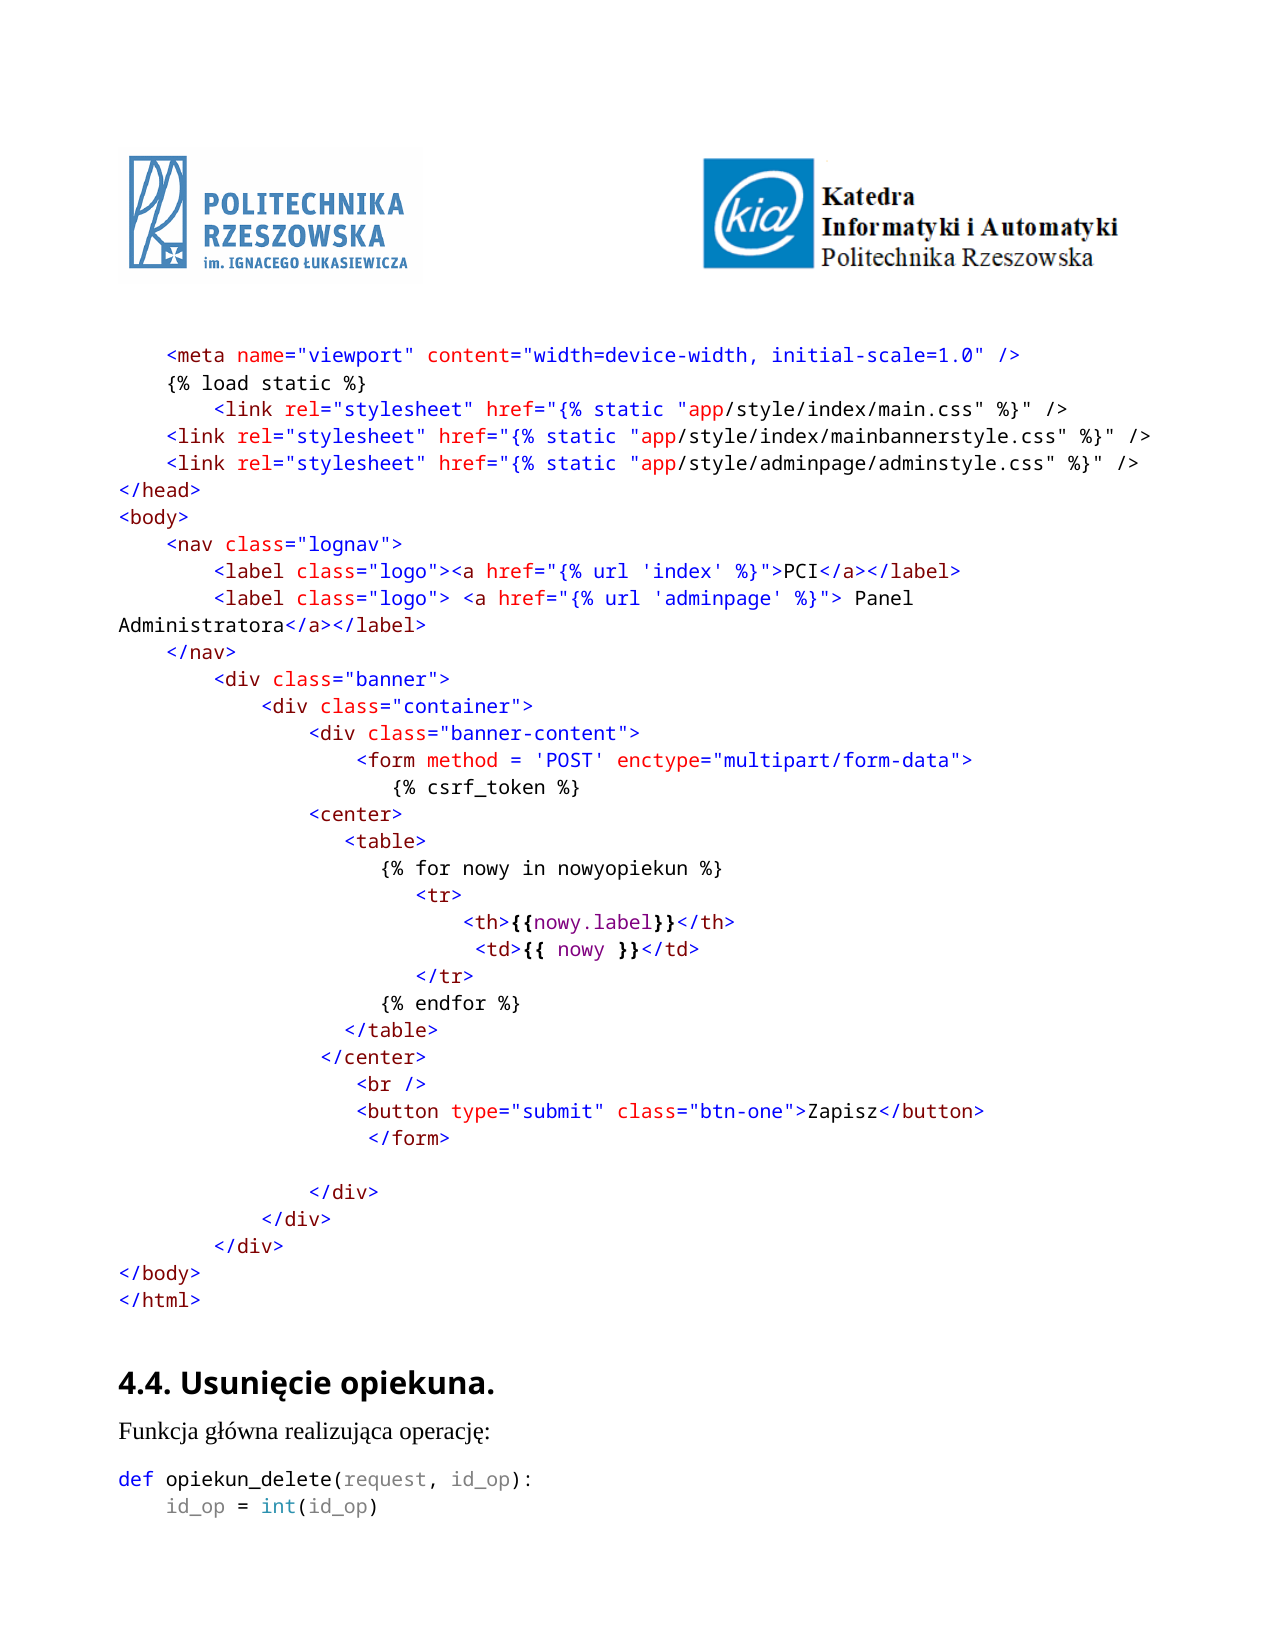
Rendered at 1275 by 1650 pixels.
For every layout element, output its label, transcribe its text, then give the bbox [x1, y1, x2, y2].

text <form method = 'POST' enctype="multipart/form-data"> [118, 746, 1157, 773]
text id_op = int(id_op) [118, 1492, 1157, 1519]
text <nav class="lognav"> [118, 531, 1157, 558]
picture [118, 147, 423, 284]
text <div class="banner-content"> [118, 719, 1157, 746]
text </div> [118, 1232, 1157, 1259]
subtitle 4.4. Usunięcie opiekuna. [118, 1361, 1157, 1403]
text <div class="banner"> [118, 666, 1157, 692]
text </html> [118, 1286, 1157, 1313]
text <th>{{nowy.label}}</th> [118, 908, 1157, 935]
text <label class="logo"><a href="{% url 'index' %}">PCI</a></label> [118, 558, 1157, 584]
text <center> [118, 800, 1157, 827]
text </nav> [118, 638, 1157, 666]
text </tr> [118, 962, 1157, 989]
text </form> [118, 1124, 1157, 1151]
text {% endfor %} [118, 989, 1157, 1016]
text <tr> [118, 881, 1157, 908]
text {% for nowy in nowyopiekun %} [118, 854, 1157, 881]
text <link rel="stylesheet" href="{% static "app/style/index/main.css" %}" /> [118, 396, 1157, 423]
text </head> [118, 477, 1157, 504]
picture [685, 143, 1147, 286]
text </center> [118, 1043, 1157, 1070]
text Funkcja główna realizująca operację: [118, 1416, 1157, 1445]
text <table> [118, 827, 1157, 854]
text <label class="logo"> <a href="{% url 'adminpage' %}"> Panel Administratora</a></label> [118, 584, 1157, 638]
text <td>{{ nowy }}</td> [118, 935, 1157, 962]
text <link rel="stylesheet" href="{% static "app/style/adminpage/adminstyle.css" %}" /> [118, 450, 1157, 477]
text <meta name="viewport" content="width=device-width, initial-scale=1.0" /> [118, 342, 1157, 369]
text <body> [118, 504, 1157, 531]
text {% csrf_token %} [118, 773, 1157, 800]
text {% load static %} [118, 369, 1157, 396]
text <link rel="stylesheet" href="{% static "app/style/index/mainbannerstyle.css" %}" /> [118, 423, 1157, 450]
text <div class="container"> [118, 692, 1157, 719]
text </table> [118, 1016, 1157, 1043]
text <br /> [118, 1070, 1157, 1097]
text </body> [118, 1259, 1157, 1286]
text def opiekun_delete(request, id_op): [118, 1465, 1157, 1492]
text </div> [118, 1205, 1157, 1232]
text </div> [118, 1178, 1157, 1205]
text <button type="submit" class="btn-one">Zapisz</button> [118, 1097, 1157, 1124]
